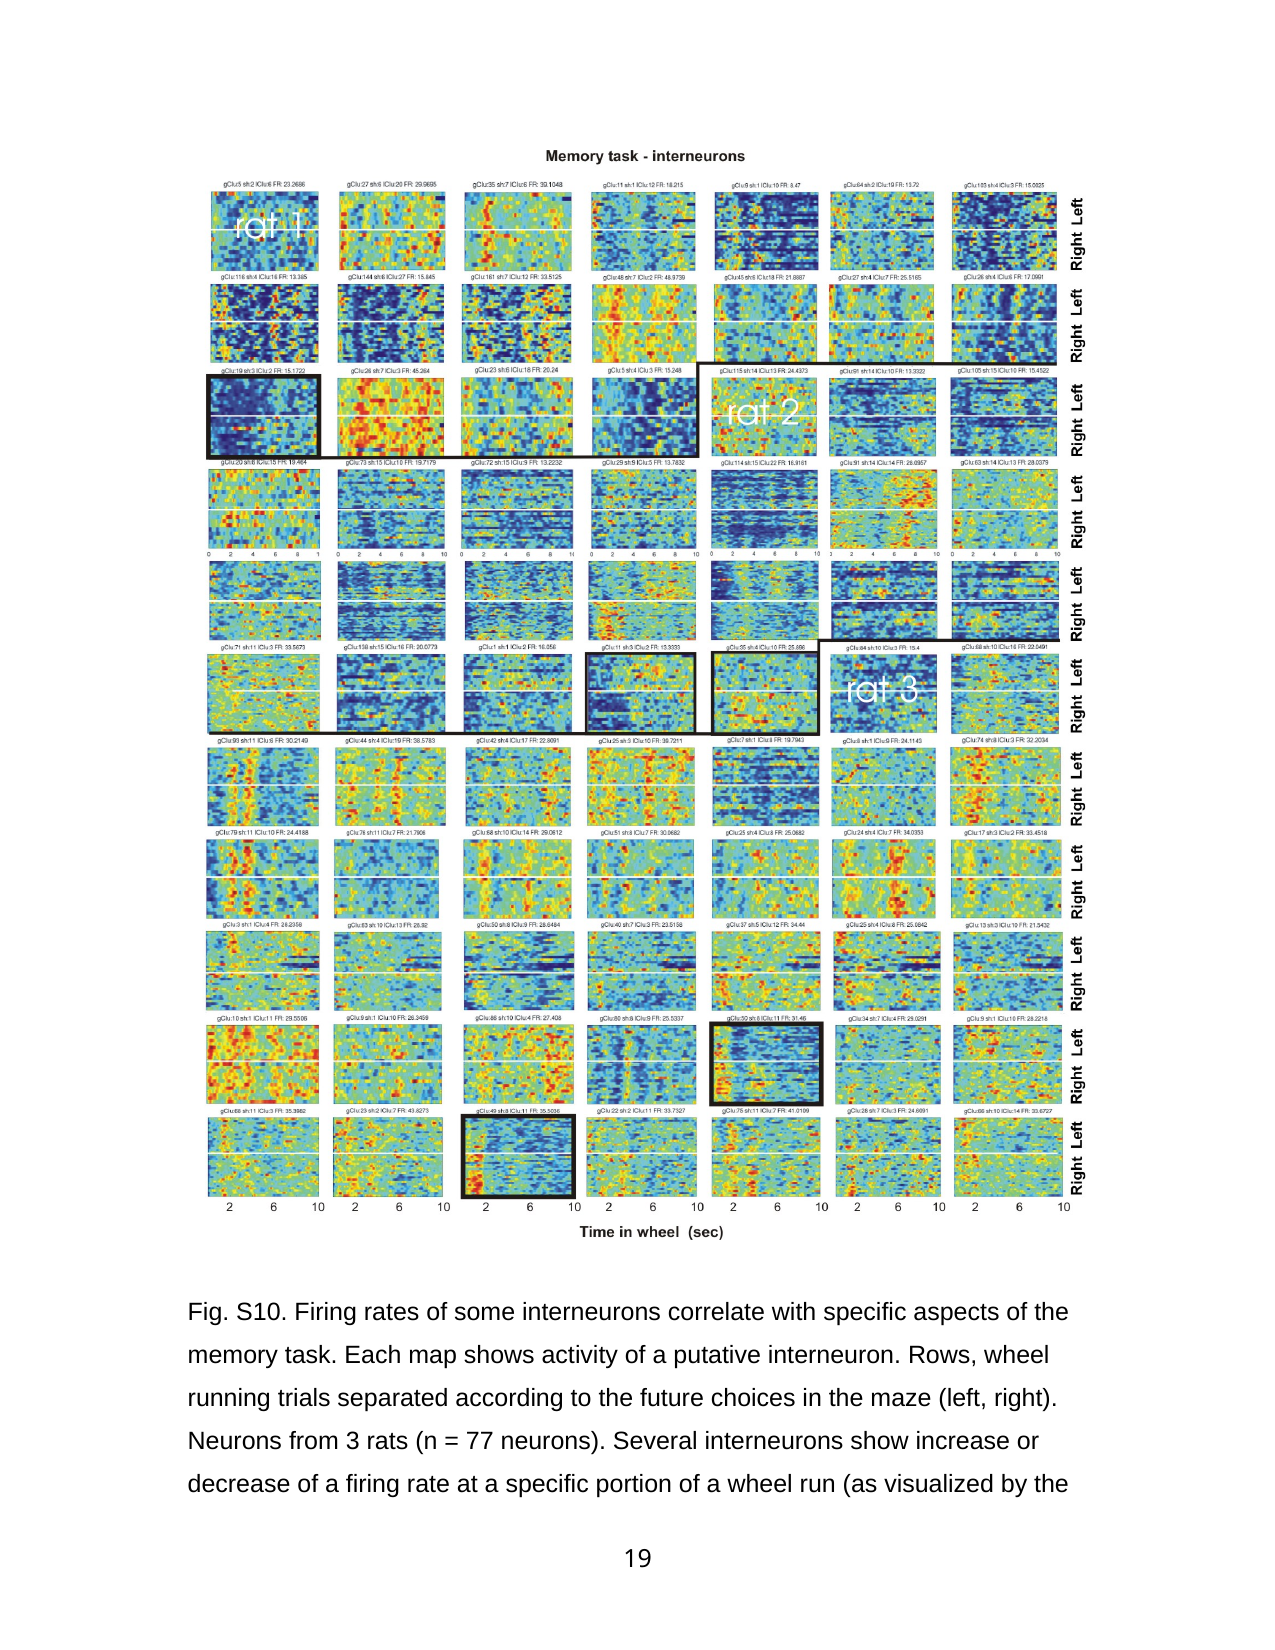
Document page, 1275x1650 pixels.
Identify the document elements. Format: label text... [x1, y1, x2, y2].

picture [187, 150, 1088, 1240]
text Fig. S10. Firing rates of some interneurons correlate with specific aspects of the memory task. Each map shows activity of a putative interneuron. Rows, wheel running trials separated according to the future choices in the maze (left, right). Neurons from 3 rats (n = 77 neurons). Several interneurons show increase or decrease of a firing rate at a specific portion of a wheel run (as visualized by the [187, 1297, 1087, 1498]
